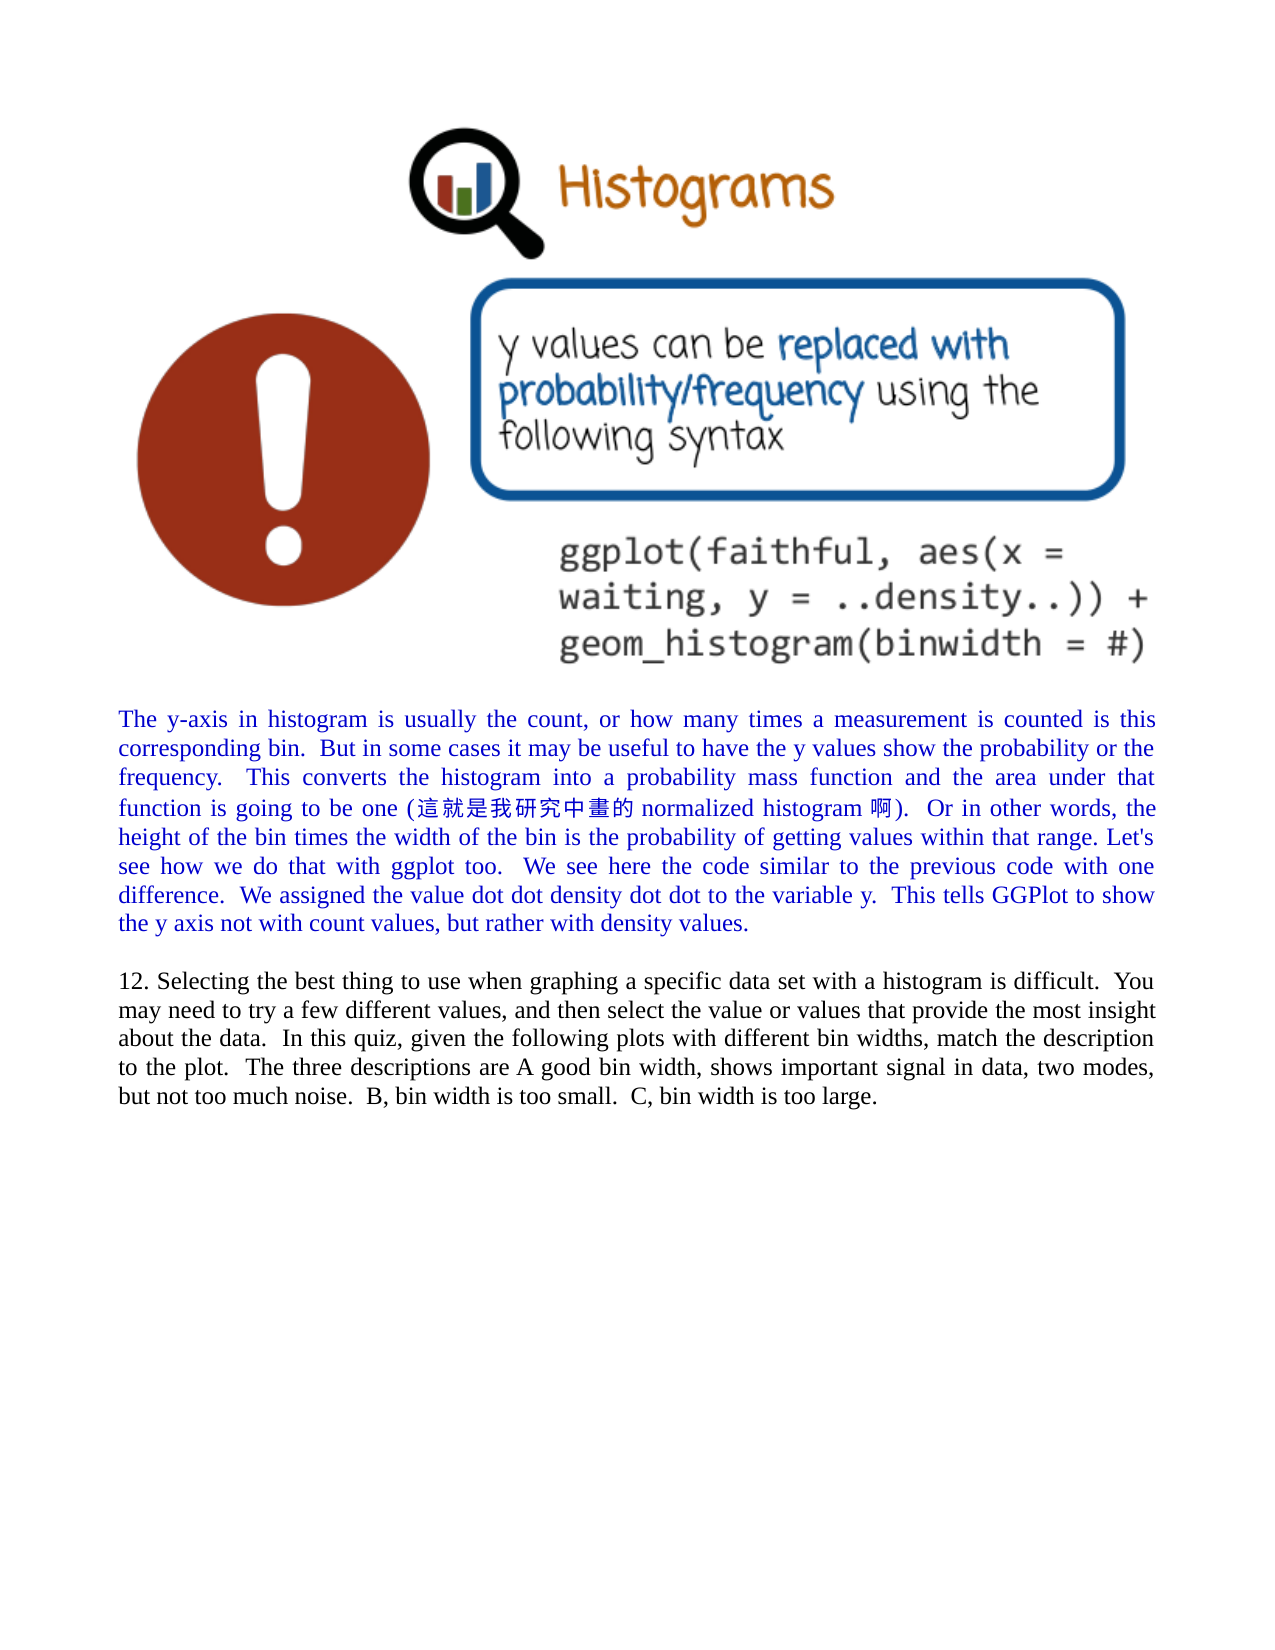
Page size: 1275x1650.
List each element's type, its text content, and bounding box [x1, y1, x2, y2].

text The y-axis in histogram is usually the count, or how many times a measurement is counted is this corresponding bin. But in some cases it may be useful to have the y values show the probability or the frequency. This converts the histogram into a probability mass function and the area under that function is going to be one (這就是我研究中畫的normalized histogram啊). Or in other words, the height of the bin times the width of the bin is the probability of getting values within that range. Let's see how we do that with ggplot too. We see here the code similar to the previous code with one difference. We assigned the value dot dot density dot dot to the variable y. This tells GGPlot to show the y axis not with count values, but rather with density values. [118, 704, 1157, 937]
text 12. Selecting the best thing to use when graphing a specific data set with a histogram is difficult. You may need to try a few different values, and then select the value or values that provide the most insight about the data. In this quiz, given the following plots with different bin widths, match the description to the plot. The three descriptions are A good bin width, shows important signal in data, two modes, but not too much noise. B, bin width is too small. C, bin width is too large. [118, 966, 1157, 1110]
picture [118, 118, 1157, 676]
